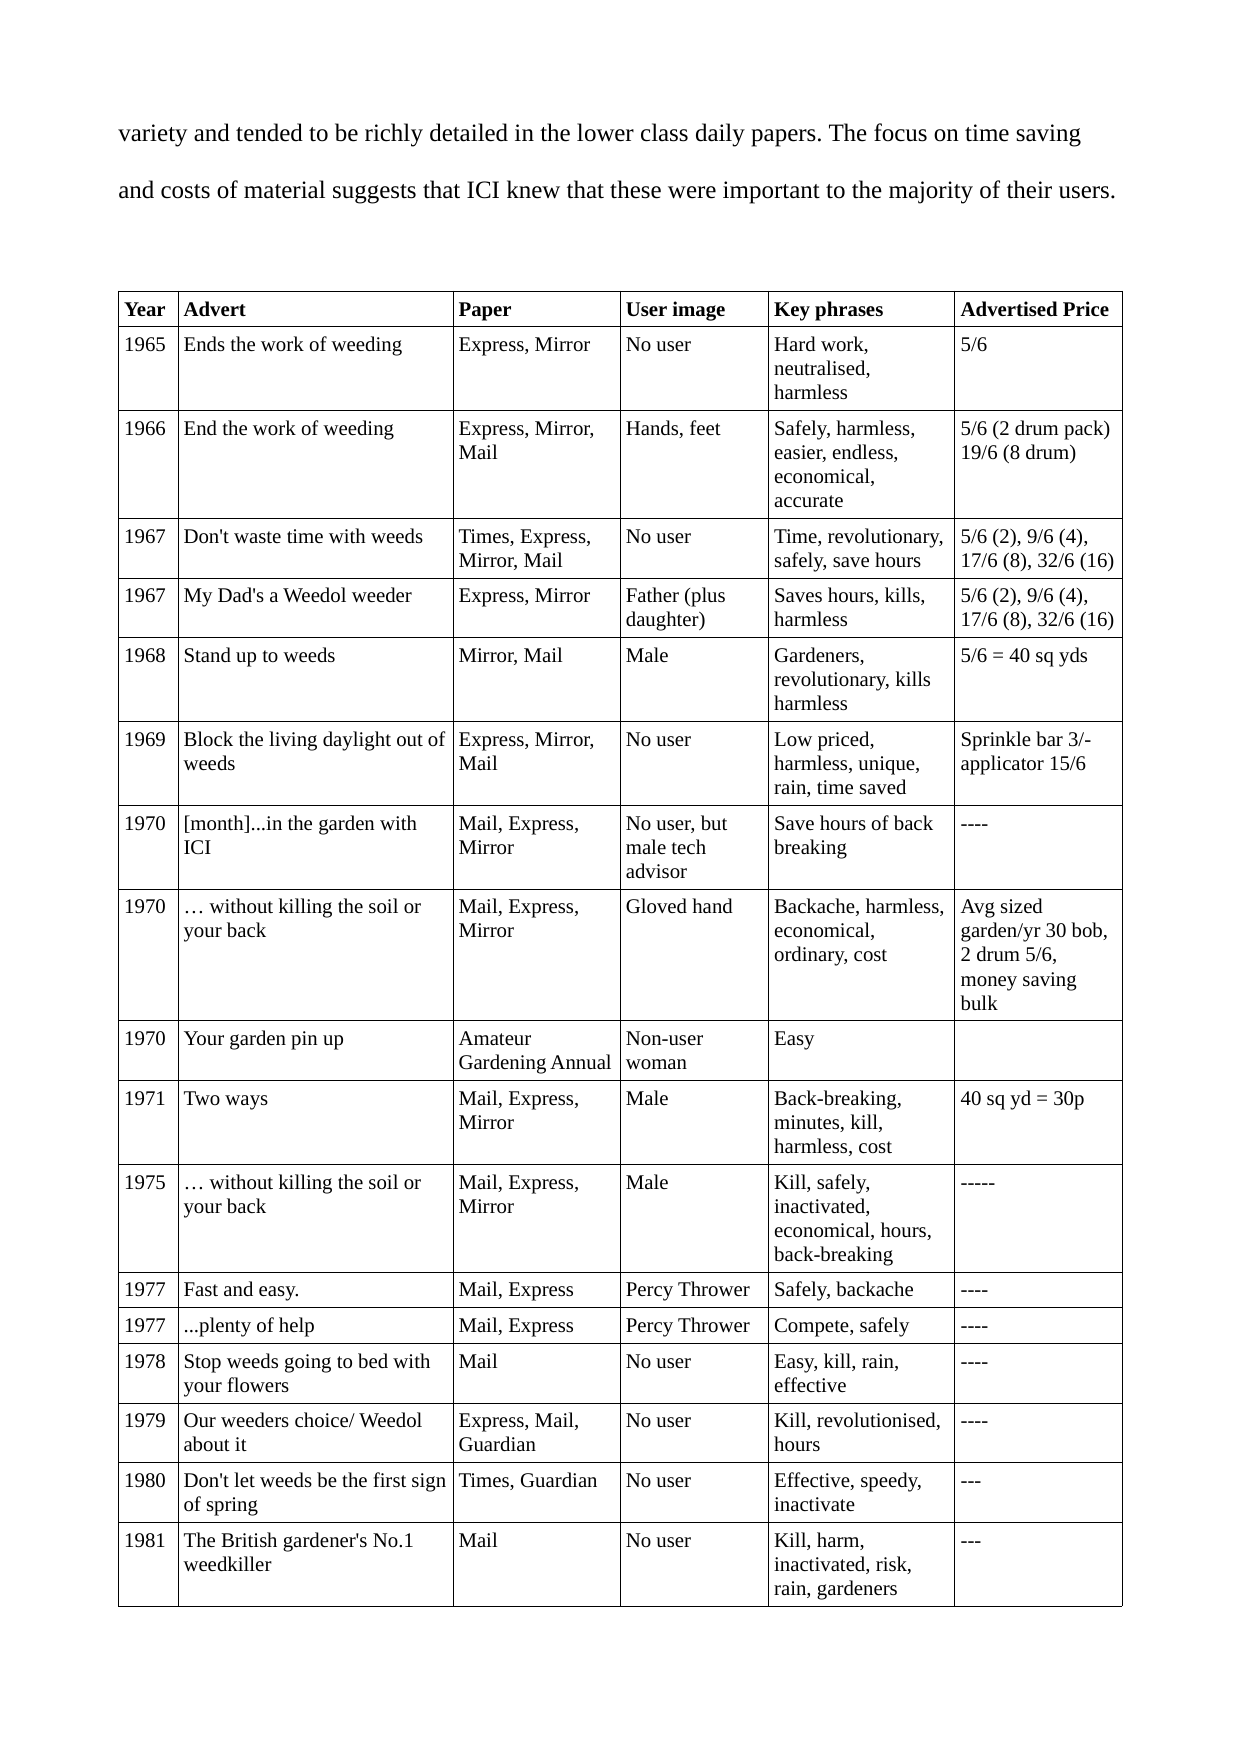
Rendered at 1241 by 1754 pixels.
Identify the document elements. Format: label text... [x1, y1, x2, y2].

table_cell 1975 [119, 1165, 178, 1272]
table_cell ...plenty of help [179, 1308, 453, 1343]
table_cell Times, Guardian [454, 1463, 620, 1522]
table_cell --- [955, 1463, 1122, 1522]
table_cell 1967 [119, 519, 178, 577]
table_cell Express, Mirror [454, 327, 620, 410]
table_cell Mail, Express, Mirror [454, 806, 620, 888]
table_cell Express, Mail, Guardian [454, 1404, 620, 1462]
table_cell No user [621, 722, 768, 805]
table_cell 5/6 (2), 9/6 (4), 17/6 (8), 32/6 (16) [955, 519, 1122, 577]
table_cell Fast and easy. [179, 1273, 453, 1307]
table_cell 5/6 (2 drum pack) 19/6 (8 drum) [955, 411, 1122, 518]
table_cell The British gardener's No.1 weedkiller [179, 1523, 453, 1606]
table_header Paper [454, 292, 620, 326]
table_cell 1970 [119, 890, 178, 1020]
table_cell Time, revolutionary, safely, save hours [769, 519, 954, 577]
table_cell Avg sized garden/yr 30 bob, 2 drum 5/6, money saving bulk [955, 890, 1122, 1020]
table_cell Our weeders choice/ Weedol about it [179, 1404, 453, 1462]
table_cell … without killing the soil or your back [179, 1165, 453, 1272]
table_cell Mail [454, 1344, 620, 1402]
table_cell No user [621, 327, 768, 410]
table_cell 1966 [119, 411, 178, 518]
table_cell Backache, harmless, economical, ordinary, cost [769, 890, 954, 1020]
table_cell Kill, safely, inactivated, economical, hours, back-breaking [769, 1165, 954, 1272]
table_cell 1967 [119, 579, 178, 637]
table_cell Father (plus daughter) [621, 579, 768, 637]
table_cell 1977 [119, 1308, 178, 1343]
table_cell Stand up to weeds [179, 638, 453, 721]
text variety and tended to be richly detailed in the lower class daily papers. The focus on time saving and costs of material suggests that ICI knew that these were important to the majority of their users. [118, 118, 1122, 204]
table_cell Male [621, 638, 768, 721]
table_cell --- [955, 1523, 1122, 1606]
table_cell 1968 [119, 638, 178, 721]
table_cell Safely, backache [769, 1273, 954, 1307]
table_cell Express, Mirror [454, 579, 620, 637]
table_cell Effective, speedy, inactivate [769, 1463, 954, 1522]
table_cell ----- [955, 1165, 1122, 1272]
table_cell ---- [955, 1273, 1122, 1307]
table_cell Times, Express, Mirror, Mail [454, 519, 620, 577]
table_cell Hard work, neutralised, harmless [769, 327, 954, 410]
table_cell 1969 [119, 722, 178, 805]
table_cell Kill, revolutionised, hours [769, 1404, 954, 1462]
table_cell [month]...in the garden with ICI [179, 806, 453, 888]
table_cell Non-user woman [621, 1021, 768, 1080]
table_cell Gloved hand [621, 890, 768, 1020]
table_cell ---- [955, 1344, 1122, 1402]
table_cell Percy Thrower [621, 1273, 768, 1307]
table_cell Express, Mirror, Mail [454, 722, 620, 805]
table_cell My Dad's a Weedol weeder [179, 579, 453, 637]
table_cell ---- [955, 806, 1122, 888]
table_cell Don't waste time with weeds [179, 519, 453, 577]
table_cell Kill, harm, inactivated, risk, rain, gardeners [769, 1523, 954, 1606]
table_cell No user [621, 1344, 768, 1402]
table_cell 1981 [119, 1523, 178, 1606]
table_cell Percy Thrower [621, 1308, 768, 1343]
table_cell No user, but male tech advisor [621, 806, 768, 888]
table_cell 1965 [119, 327, 178, 410]
table_cell Ends the work of weeding [179, 327, 453, 410]
table_cell Compete, safely [769, 1308, 954, 1343]
table_cell No user [621, 1523, 768, 1606]
table_cell Mail, Express, Mirror [454, 1081, 620, 1164]
table_cell 1978 [119, 1344, 178, 1402]
table_cell [955, 1021, 1122, 1080]
table_cell Save hours of back breaking [769, 806, 954, 888]
table_cell 1971 [119, 1081, 178, 1164]
table_header Advertised Price [955, 292, 1122, 326]
table_cell Block the living daylight out of weeds [179, 722, 453, 805]
table_cell No user [621, 1404, 768, 1462]
table_cell Two ways [179, 1081, 453, 1164]
table_cell 1977 [119, 1273, 178, 1307]
table_cell Hands, feet [621, 411, 768, 518]
table_cell Easy [769, 1021, 954, 1080]
table_cell Gardeners, revolutionary, kills harmless [769, 638, 954, 721]
table_header Advert [179, 292, 453, 326]
table_cell 1979 [119, 1404, 178, 1462]
table_cell Express, Mirror, Mail [454, 411, 620, 518]
table_cell No user [621, 1463, 768, 1522]
table_cell Safely, harmless, easier, endless, economical, accurate [769, 411, 954, 518]
table_cell 1980 [119, 1463, 178, 1522]
table_cell Mail, Express, Mirror [454, 890, 620, 1020]
table_cell No user [621, 519, 768, 577]
table_cell Back-breaking, minutes, kill, harmless, cost [769, 1081, 954, 1164]
table_cell Mirror, Mail [454, 638, 620, 721]
table_cell Stop weeds going to bed with your flowers [179, 1344, 453, 1402]
table_cell Saves hours, kills, harmless [769, 579, 954, 637]
table_cell Don't let weeds be the first sign of spring [179, 1463, 453, 1522]
table_cell Mail, Express [454, 1308, 620, 1343]
table_cell Easy, kill, rain, effective [769, 1344, 954, 1402]
table_cell ---- [955, 1404, 1122, 1462]
table_cell End the work of weeding [179, 411, 453, 518]
table_cell … without killing the soil or your back [179, 890, 453, 1020]
table_cell 1970 [119, 806, 178, 888]
table_cell Mail, Express, Mirror [454, 1165, 620, 1272]
table_cell Male [621, 1165, 768, 1272]
table_header Key phrases [769, 292, 954, 326]
table_cell Male [621, 1081, 768, 1164]
table_cell Sprinkle bar 3/- applicator 15/6 [955, 722, 1122, 805]
table_cell 5/6 (2), 9/6 (4), 17/6 (8), 32/6 (16) [955, 579, 1122, 637]
table_cell 1970 [119, 1021, 178, 1080]
table_cell 5/6 [955, 327, 1122, 410]
table_header User image [621, 292, 768, 326]
table_header Year [119, 292, 178, 326]
table_cell Low priced, harmless, unique, rain, time saved [769, 722, 954, 805]
table_cell 40 sq yd = 30p [955, 1081, 1122, 1164]
table_cell Mail [454, 1523, 620, 1606]
table_cell Amateur Gardening Annual [454, 1021, 620, 1080]
table_cell ---- [955, 1308, 1122, 1343]
table_cell Your garden pin up [179, 1021, 453, 1080]
table_cell Mail, Express [454, 1273, 620, 1307]
table_cell 5/6 = 40 sq yds [955, 638, 1122, 721]
